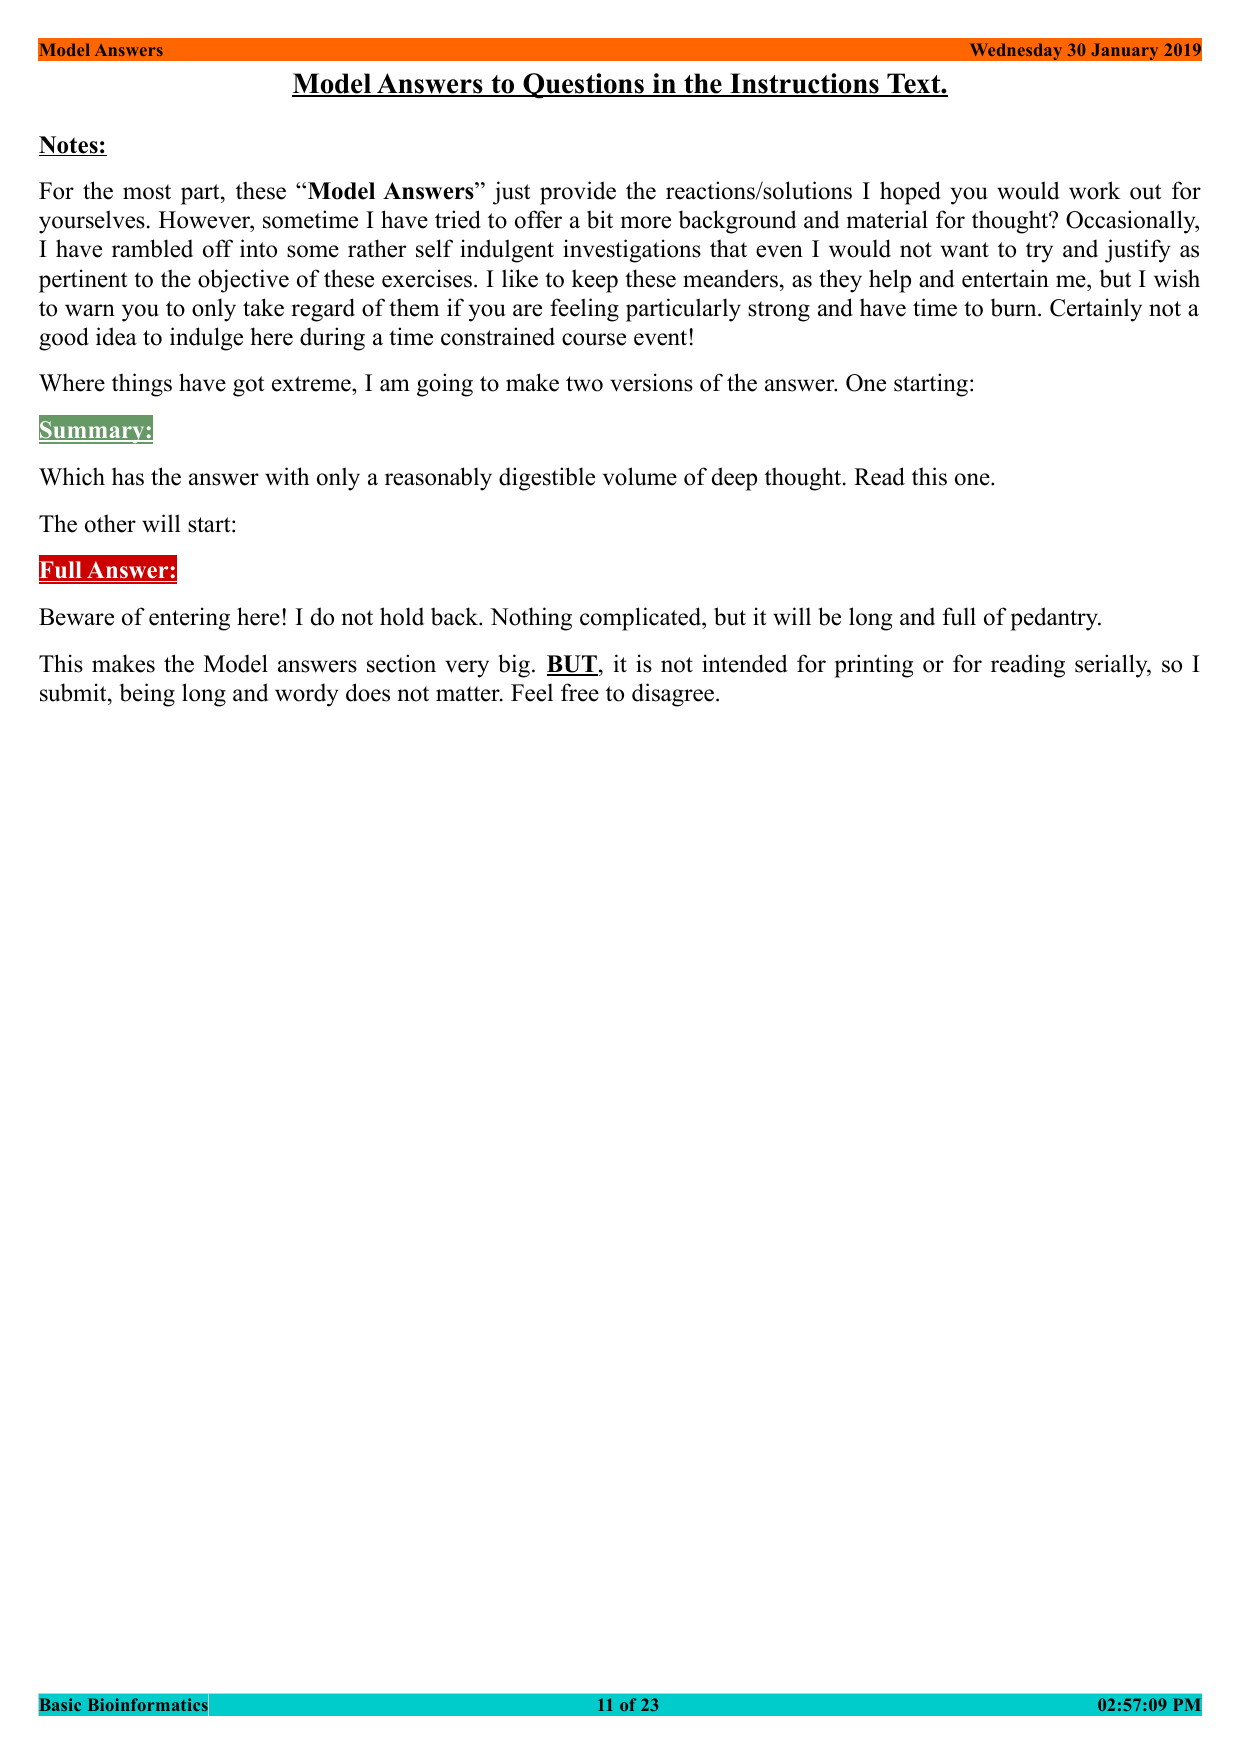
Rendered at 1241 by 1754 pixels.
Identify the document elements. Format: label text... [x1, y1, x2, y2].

text Notes: [38, 129, 1202, 158]
text Summary: [38, 415, 1202, 444]
text The other will start: [38, 509, 1202, 538]
text Beware of entering here! I do not hold back. Nothing complicated, but it will be long and full of pedantry. [38, 602, 1202, 631]
text Where things have got extreme, I am going to make two versions of the answer. One starting: [38, 368, 1202, 397]
text Which has the answer with only a reasonably digestible volume of deep thought. Read this one. [38, 462, 1202, 491]
text This makes the Model answers section very big. BUT, it is not intended for printing or for reading serially, so I submit, being long and wordy does not matter. Feel free to disagree. [38, 649, 1202, 707]
text For the most part, these “Model Answers” just provide the reactions/solutions I hoped you would work out for yourselves. However, sometime I have tried to offer a bit more background and material for thought? Occasionally, I have rambled off into some rather self indulgent investigations that even I would not want to try and justify as pertinent to the objective of these exercises. I like to keep these meanders, as they help and entertain me, but I wish to warn you to only take regard of them if you are feeling particularly strong and have time to burn. Certainly not a good idea to indulge here during a time constrained course event! [38, 176, 1202, 351]
text Model Answers to Questions in the Instructions Text. [38, 66, 1202, 100]
text Full Answer: [38, 555, 1202, 584]
